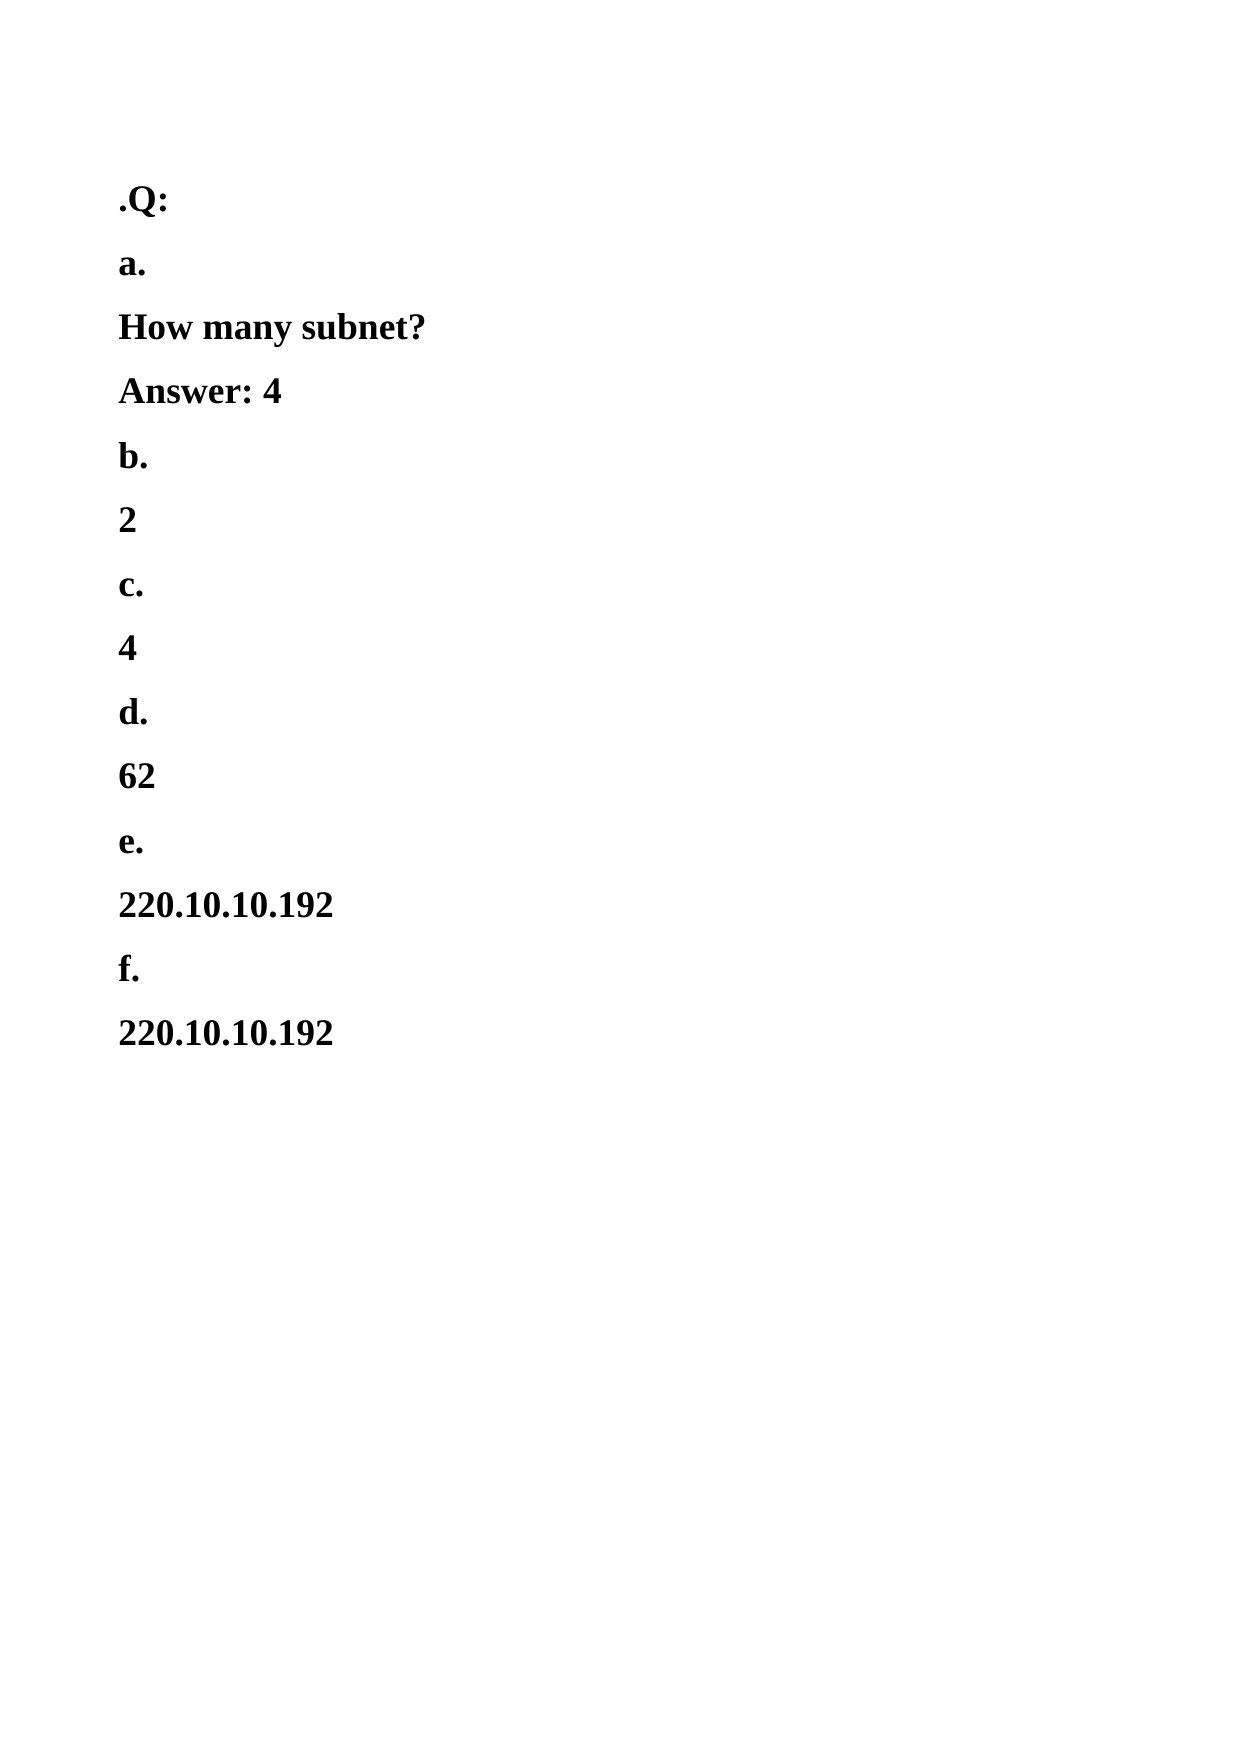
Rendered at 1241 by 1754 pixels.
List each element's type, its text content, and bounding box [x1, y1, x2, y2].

text c. [118, 561, 1122, 604]
text d. [118, 690, 1122, 733]
text Answer: 4 [118, 369, 1122, 412]
text 220.10.10.192 [118, 882, 1122, 925]
text 62 [118, 754, 1122, 797]
text 220.10.10.192 [118, 1011, 1122, 1054]
text e. [118, 818, 1122, 861]
text How many subnet? [118, 305, 1122, 348]
text 4 [118, 626, 1122, 669]
text f. [118, 946, 1122, 989]
text 2 [118, 497, 1122, 540]
text .Q: [118, 176, 1122, 219]
text b. [118, 433, 1122, 476]
text a. [118, 241, 1122, 284]
